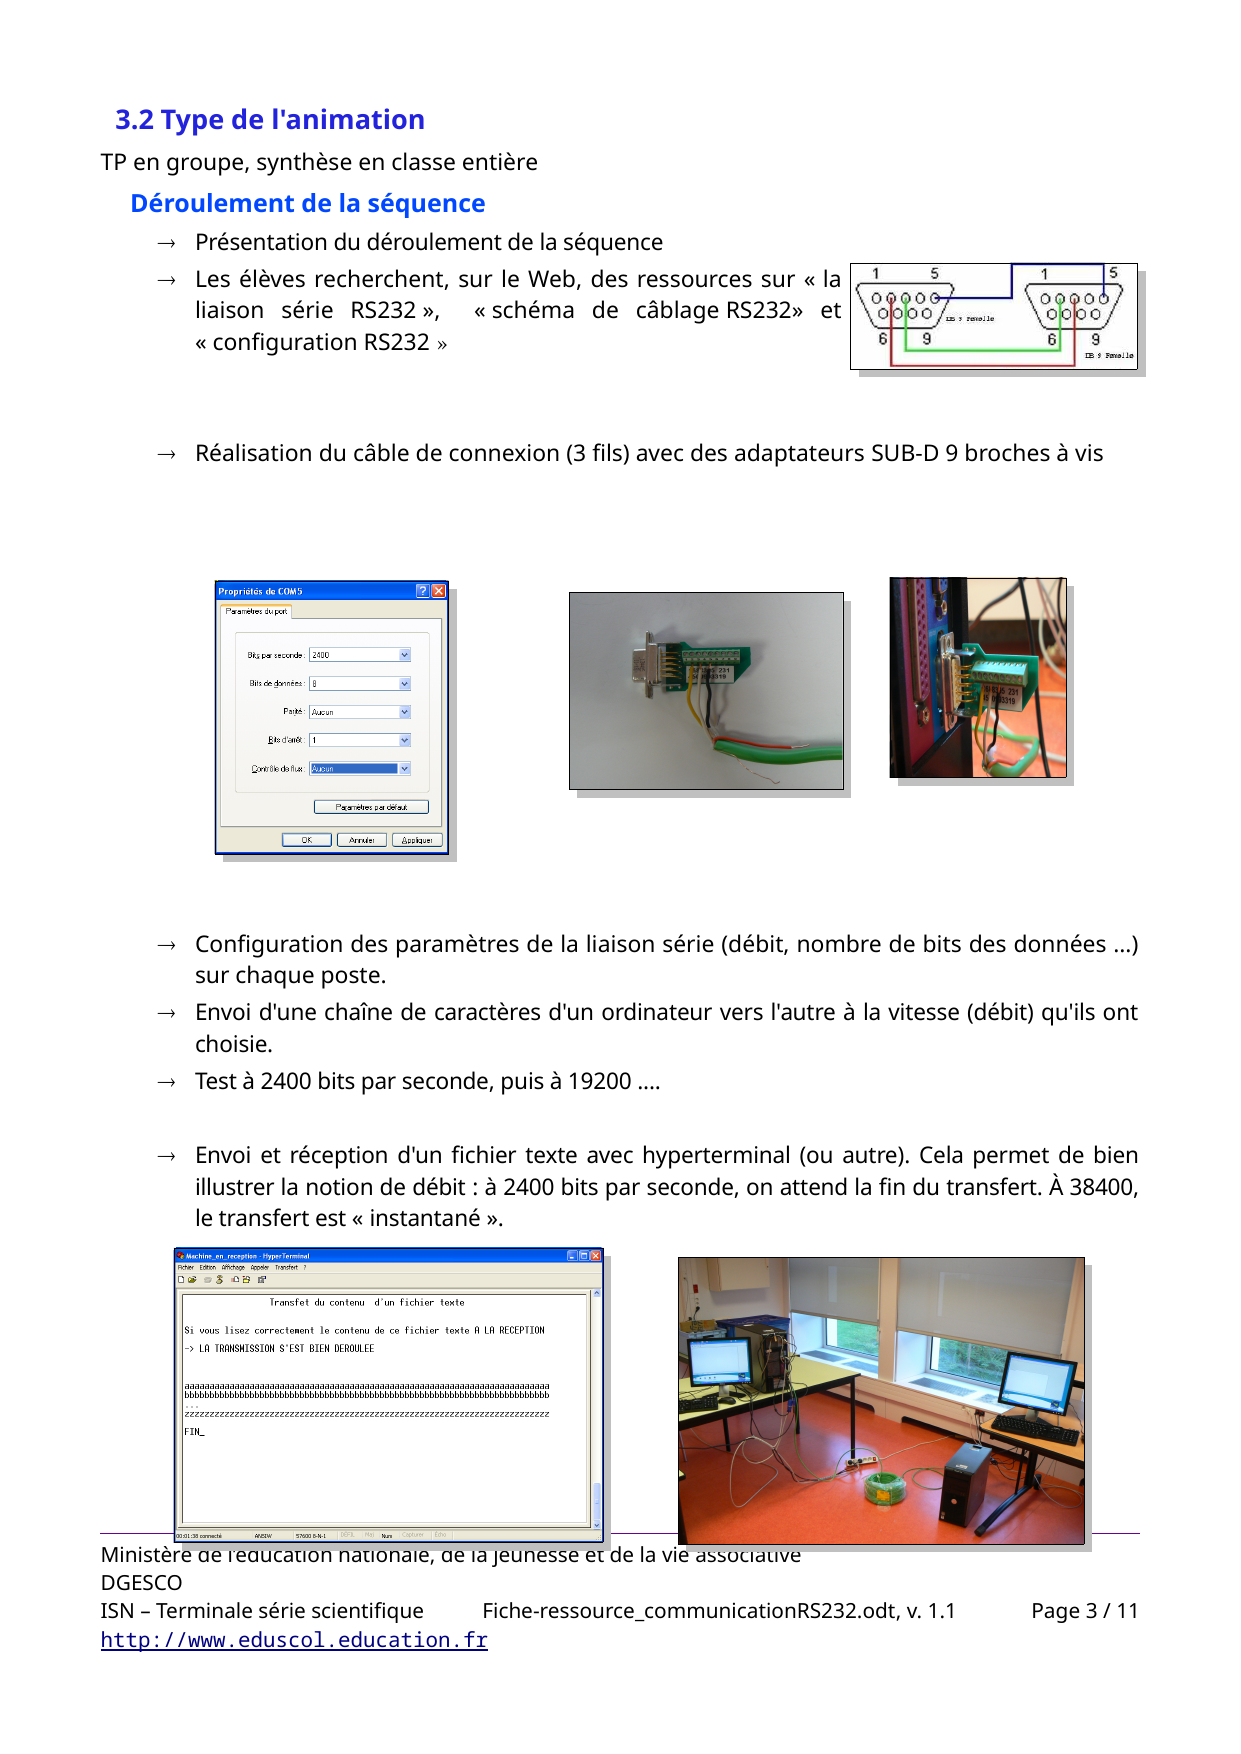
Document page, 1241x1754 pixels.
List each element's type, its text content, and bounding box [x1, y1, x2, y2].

picture [216, 582, 448, 854]
picture [916, 579, 1066, 777]
list Les élèves recherchent, sur le Web, des ressources sur « la liai­son série RS232 », « schéma de câblage RS232» et « configura­tion RS232 » [157, 263, 850, 357]
picture [679, 1258, 1084, 1544]
list Réalisation du câble de connexion (3 fils) avec des adaptateurs SUB-D 9 broches à vis [157, 437, 1140, 468]
picture [851, 264, 1137, 369]
list Présentation du déroulement de la séquence [157, 226, 1140, 257]
list Envoi d'une chaîne de caractères d'un ordinateur vers l'autre à la vitesse (débit) qu'ils ont choisie. [157, 996, 1140, 1059]
list Test à 2400 bits par seconde, puis à 19200 .... [157, 1065, 1140, 1096]
subtitle Type de l'animation [115, 100, 1140, 137]
list Envoi et réception d'un fichier texte avec hyperterminal (ou autre). Cela permet de bien illustrer la notion de débit : à 2400 bits par seconde, on attend la fin du transfert. À 38400, le transfert est « instantané ». [157, 1139, 1140, 1233]
text TP en groupe, synthèse en classe entière [100, 146, 1140, 177]
text Déroulement de la séquence [130, 186, 1140, 220]
picture [570, 593, 801, 789]
picture [175, 1249, 603, 1542]
list Configuration des paramètres de la liaison série (débit, nombre de bits des données …) sur chaque poste. [157, 928, 1140, 990]
